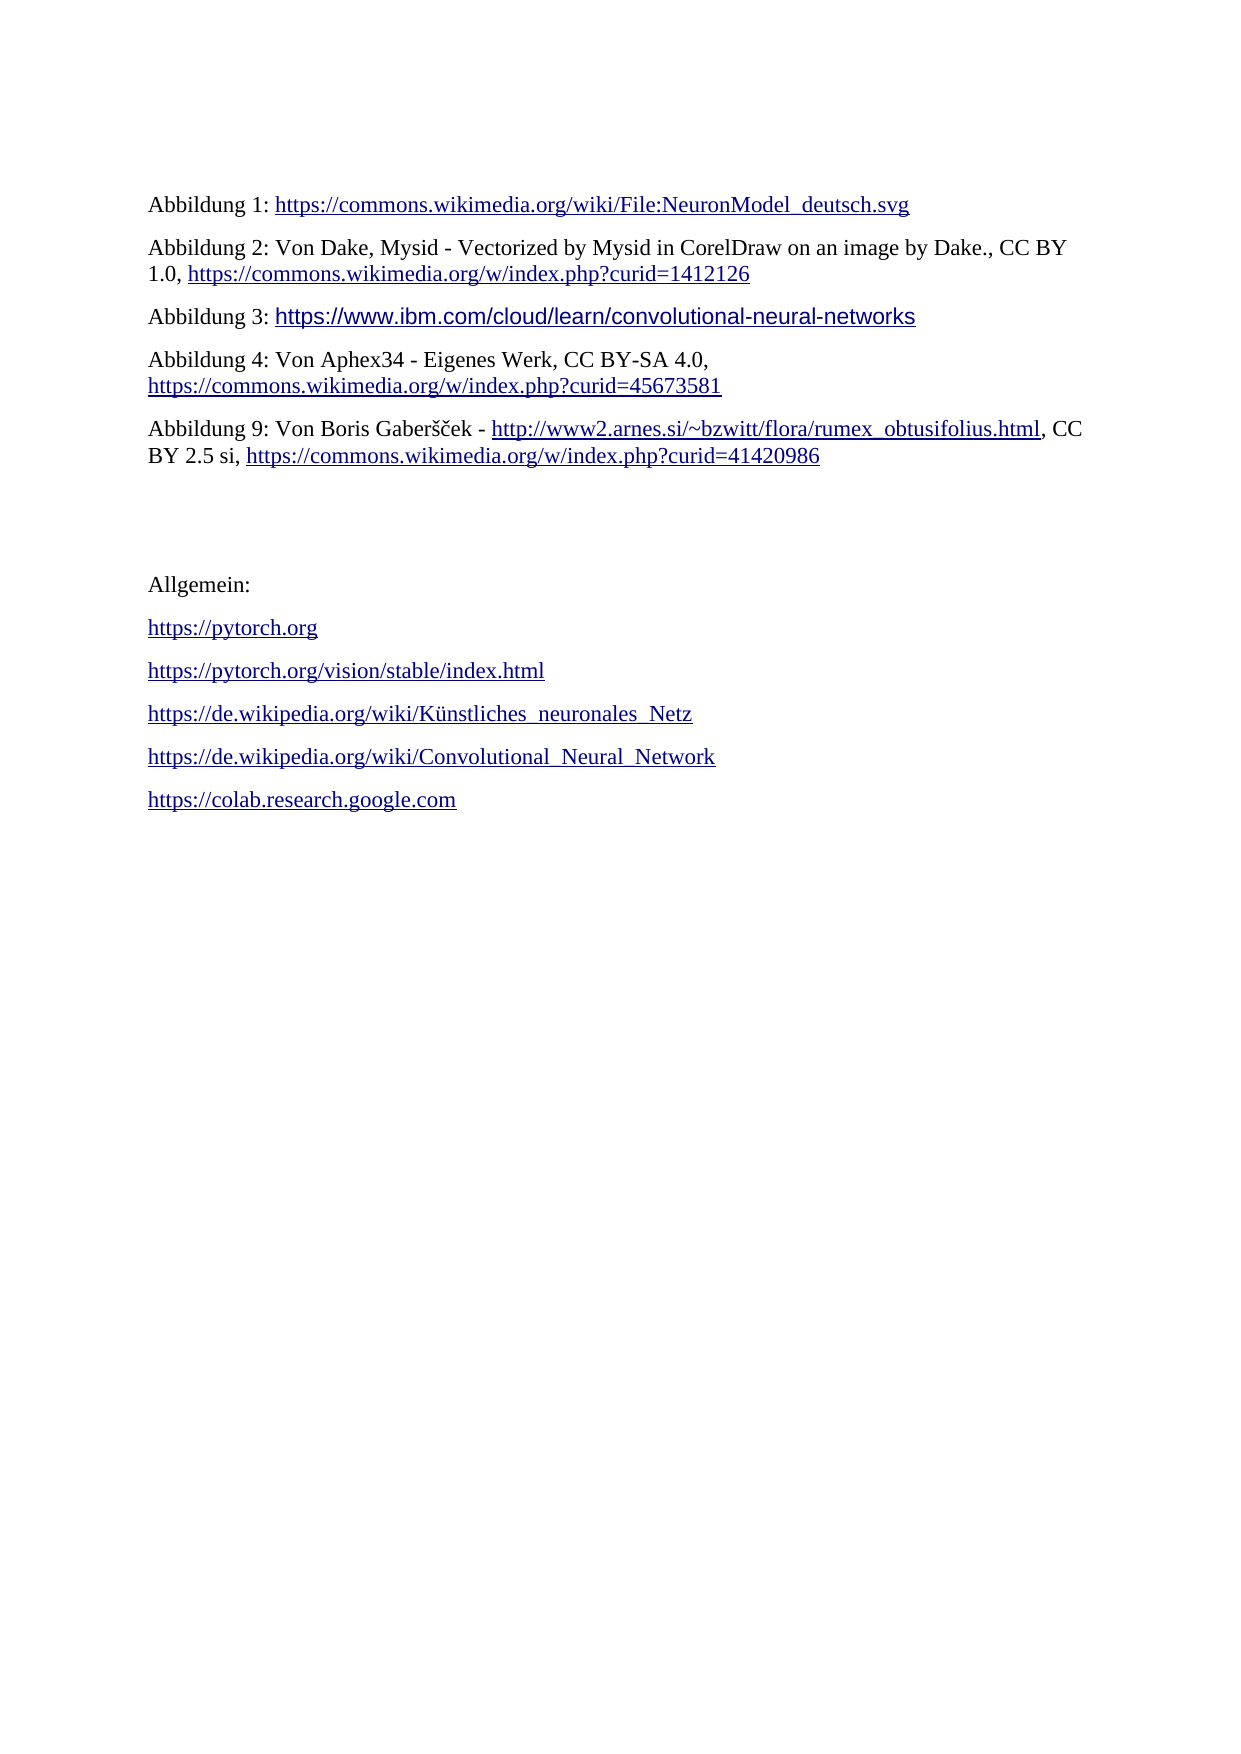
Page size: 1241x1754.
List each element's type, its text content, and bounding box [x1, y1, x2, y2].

text https://pytorch.org/vision/stable/index.html [148, 657, 1093, 683]
text Abbildung 9: Von Boris Gaberšček - http://www2.arnes.si/~bzwitt/flora/rumex_obtusifolius.html, CC BY 2.5 si, https://commons.wikimedia.org/w/index.php?curid=41420986 [148, 416, 1093, 468]
text Abbildung 4: Von Aphex34 - Eigenes Werk, CC BY-SA 4.0, https://commons.wikimedia.org/w/index.php?curid=45673581 [148, 346, 1093, 399]
text Abbildung 3: https://www.ibm.com/cloud/learn/convolutional-neural-networks [148, 303, 1093, 329]
text Abbildung 1: https://commons.wikimedia.org/wiki/File:NeuronModel_deutsch.svg [148, 191, 1093, 217]
text https://pytorch.org [148, 614, 1093, 640]
text Abbildung 2: Von Dake, Mysid - Vectorized by Mysid in CorelDraw on an image by Dake., CC BY 1.0, https://commons.wikimedia.org/w/index.php?curid=1412126 [148, 234, 1093, 286]
text https://de.wikipedia.org/wiki/Convolutional_Neural_Network [148, 743, 1093, 769]
text https://colab.research.google.com [148, 786, 1093, 812]
text https://de.wikipedia.org/wiki/Künstliches_neuronales_Netz [148, 700, 1093, 726]
text Allgemein: [148, 571, 1093, 597]
